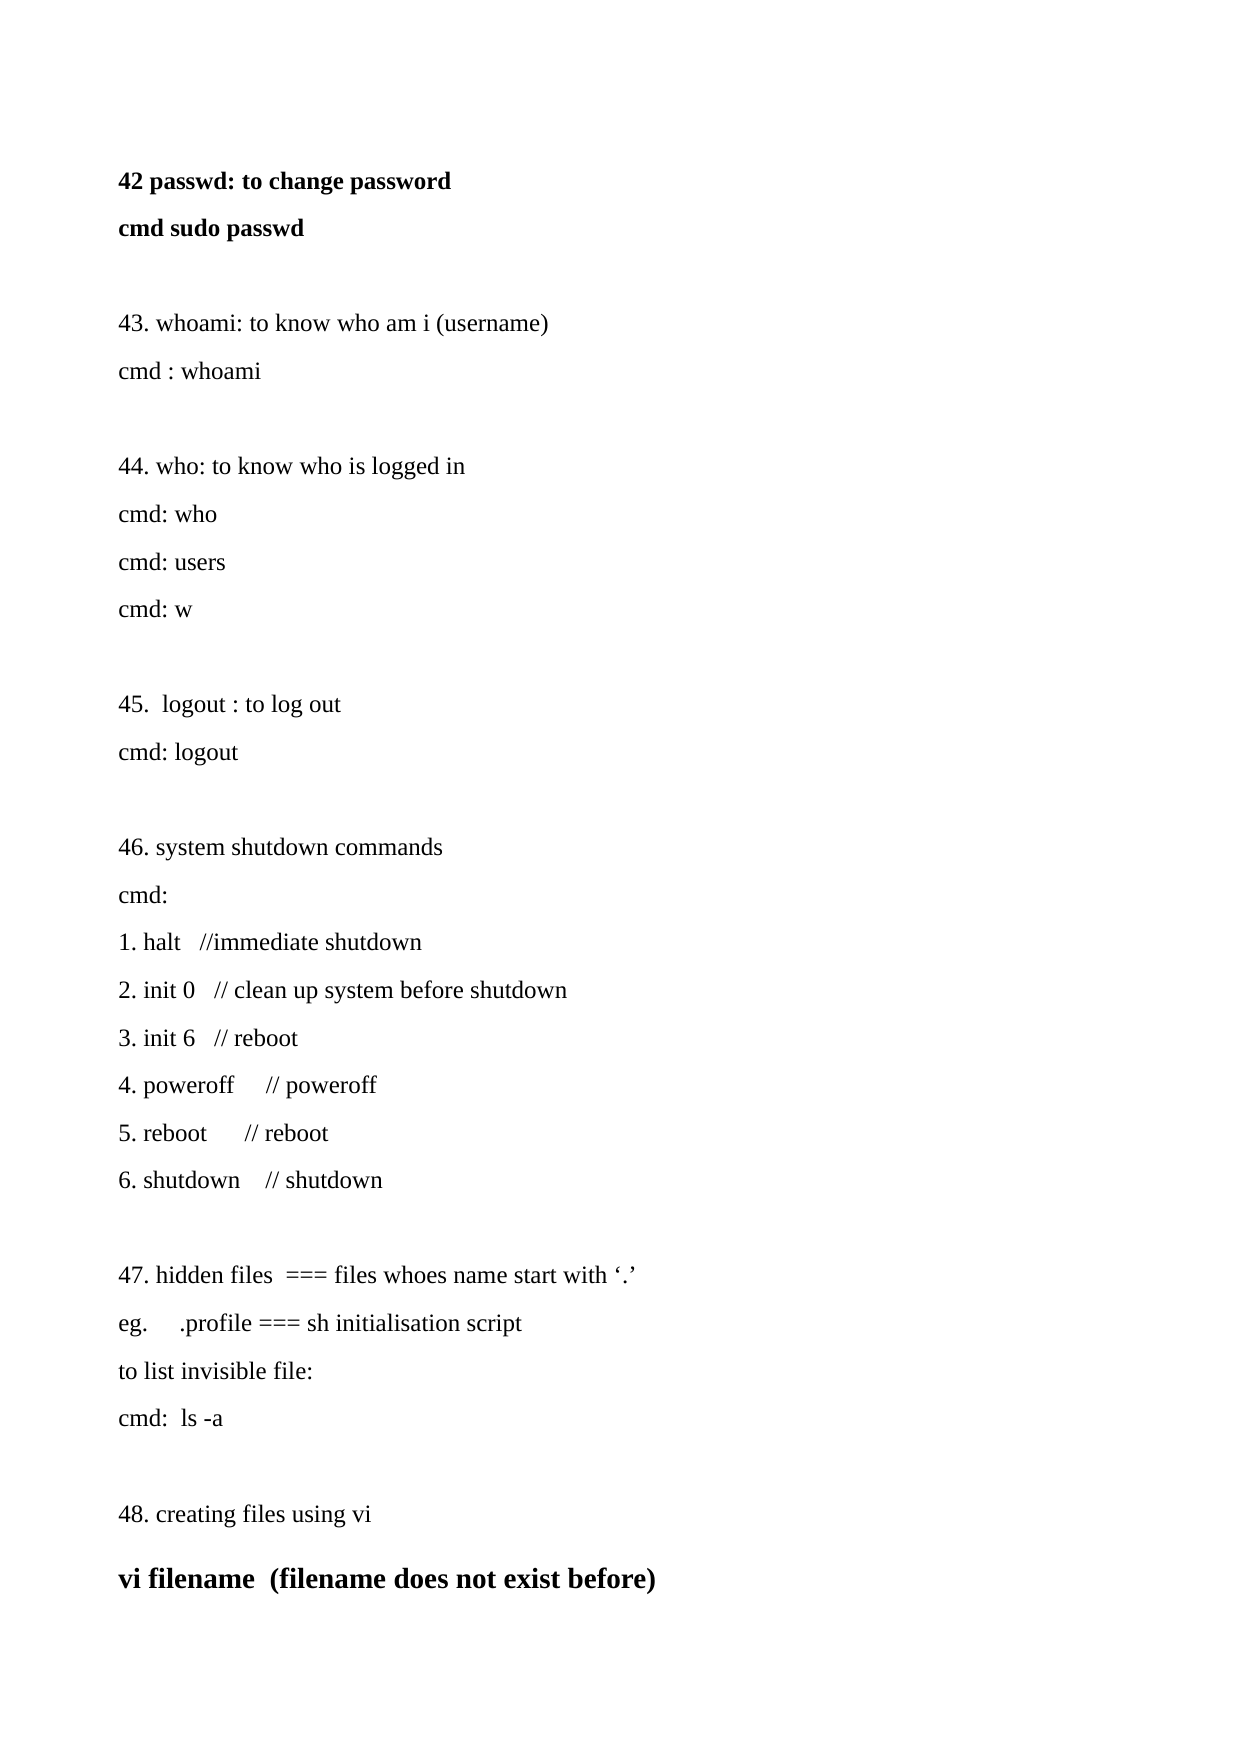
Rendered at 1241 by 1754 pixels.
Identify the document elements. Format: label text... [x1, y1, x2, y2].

subtitle vi filename (filename does not exist before) [118, 1561, 1122, 1594]
text cmd: [118, 880, 1122, 908]
text 48. creating files using vi [118, 1499, 1122, 1527]
text 2. init 0 // clean up system before shutdown [118, 975, 1122, 1004]
text cmd: ls -a [118, 1403, 1122, 1432]
text cmd: w [118, 594, 1122, 623]
text cmd : whoami [118, 356, 1122, 385]
text 1. halt //immediate shutdown [118, 927, 1122, 956]
text 6. shutdown // shutdown [118, 1165, 1122, 1194]
text cmd: users [118, 547, 1122, 575]
text 4. poweroff // poweroff [118, 1070, 1122, 1099]
text 45. logout : to log out [118, 689, 1122, 718]
text 46. system shutdown commands [118, 832, 1122, 861]
text 3. init 6 // reboot [118, 1023, 1122, 1051]
text 5. reboot // reboot [118, 1118, 1122, 1147]
text cmd sudo passwd [118, 213, 1122, 242]
text eg. .profile === sh initialisation script [118, 1308, 1122, 1337]
text to list invisible file: [118, 1356, 1122, 1384]
text 42 passwd: to change password [118, 166, 1122, 194]
text 43. whoami: to know who am i (username) [118, 308, 1122, 337]
text 47. hidden files === files whoes name start with ‘.’ [118, 1261, 1122, 1289]
text 44. who: to know who is logged in [118, 451, 1122, 480]
text cmd: who [118, 499, 1122, 528]
text cmd: logout [118, 737, 1122, 766]
